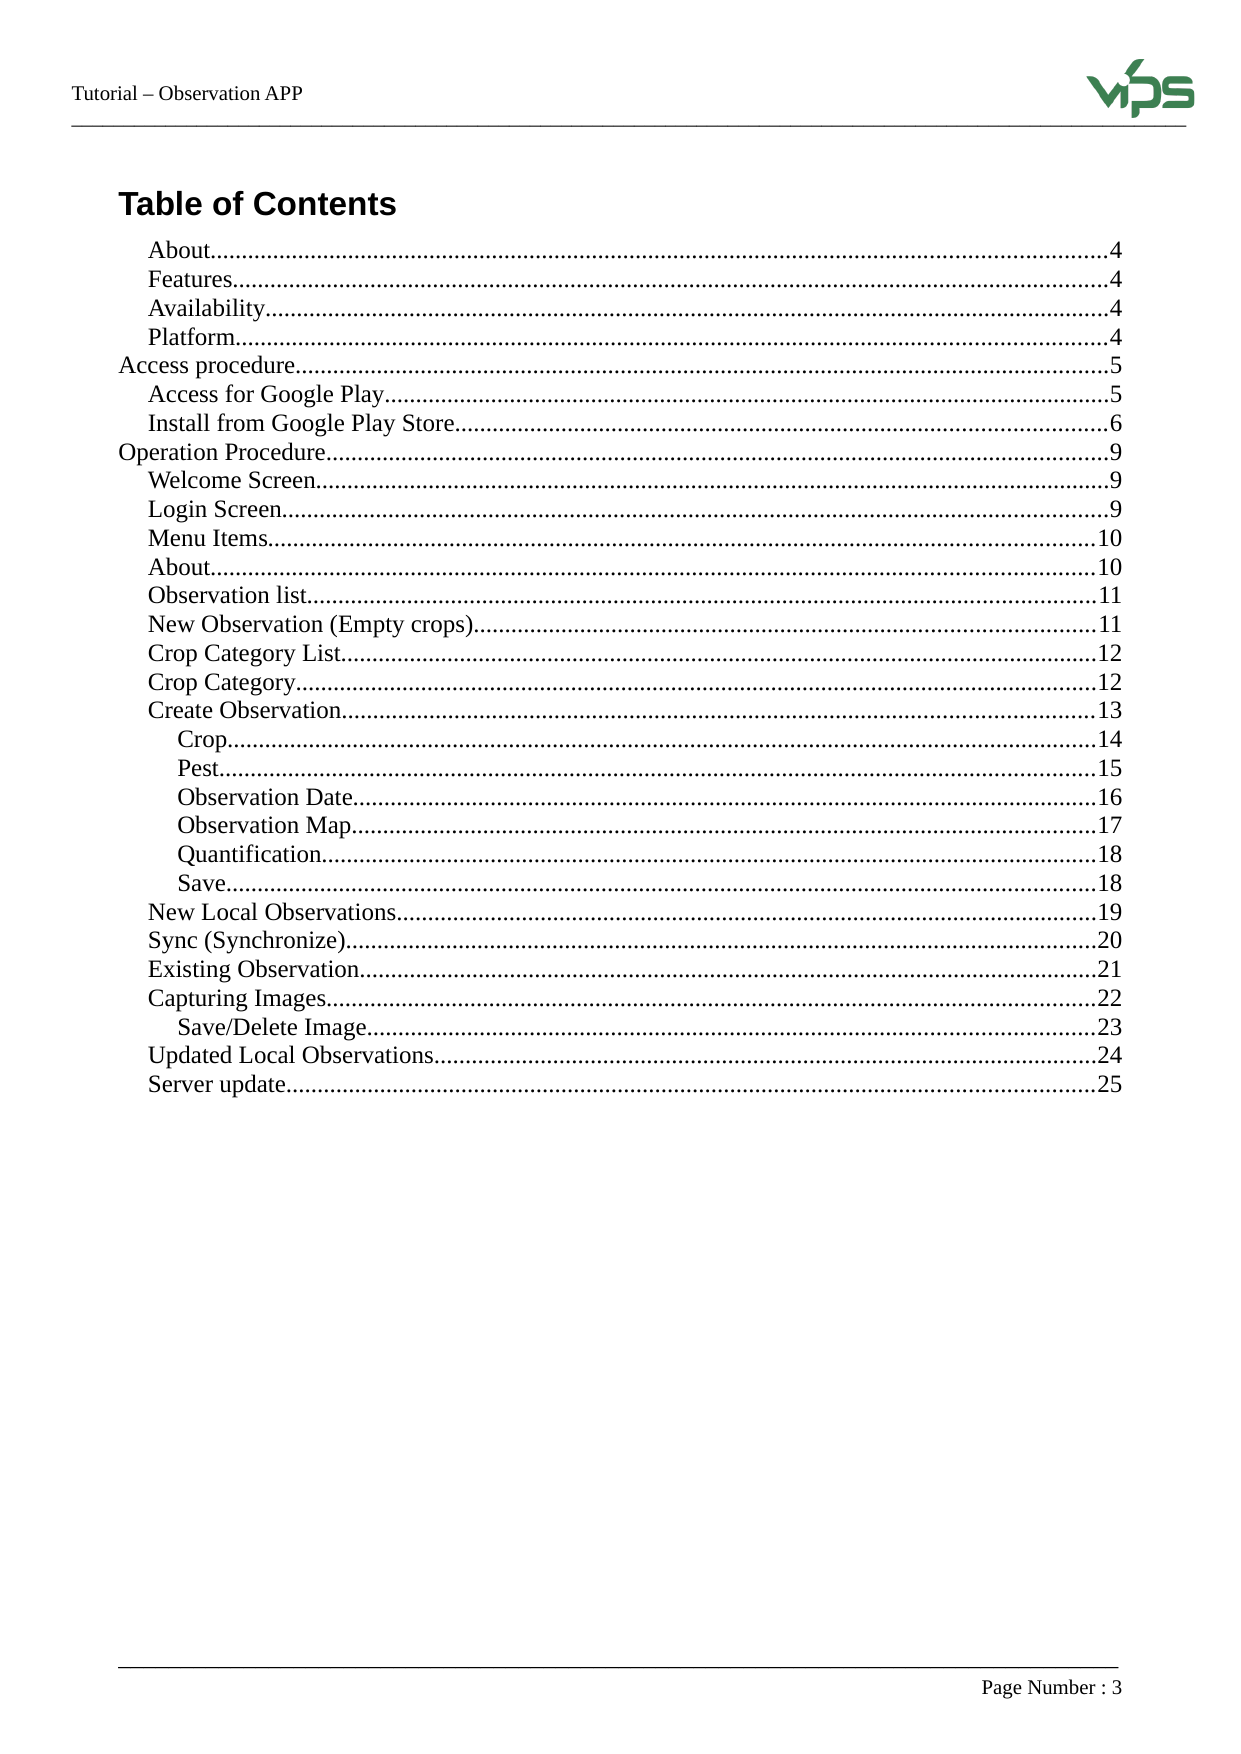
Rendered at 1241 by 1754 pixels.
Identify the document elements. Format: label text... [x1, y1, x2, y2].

text Availability 4 [148, 293, 1122, 322]
text Create Observation 13 [148, 695, 1122, 724]
text Capturing Images 22 [148, 983, 1122, 1012]
text Existing Observation 21 [148, 954, 1122, 983]
text Welcome Screen 9 [148, 465, 1122, 494]
text Login Screen 9 [148, 494, 1122, 523]
text About 10 [148, 552, 1122, 580]
text Server update 25 [148, 1069, 1122, 1098]
text Updated Local Observations 24 [148, 1040, 1122, 1069]
text New Local Observations 19 [148, 897, 1122, 925]
text Platform 4 [148, 322, 1122, 350]
text Crop Category 12 [148, 667, 1122, 695]
text Install from Google Play Store 6 [148, 408, 1122, 437]
text Features 4 [148, 264, 1122, 293]
subtitle Table of Contents [118, 184, 1122, 223]
text Pest 15 [177, 753, 1122, 782]
text Observation Map 17 [177, 810, 1122, 839]
text Menu Items 10 [148, 523, 1122, 552]
text Operation Procedure 9 [118, 437, 1122, 465]
text New Observation (Empty crops) 11 [148, 609, 1122, 638]
text Save 18 [177, 868, 1122, 897]
picture [1086, 59, 1195, 118]
text Crop 14 [177, 724, 1122, 753]
text Observation Date 16 [177, 782, 1122, 810]
text Quantification 18 [177, 839, 1122, 868]
text Access for Google Play 5 [148, 379, 1122, 408]
text Sync (Synchronize) 20 [148, 925, 1122, 954]
text Crop Category List 12 [148, 638, 1122, 667]
text Access procedure 5 [118, 350, 1122, 379]
text Save/Delete Image 23 [177, 1012, 1122, 1040]
text Observation list 11 [148, 580, 1122, 609]
text About 4 [148, 235, 1122, 264]
